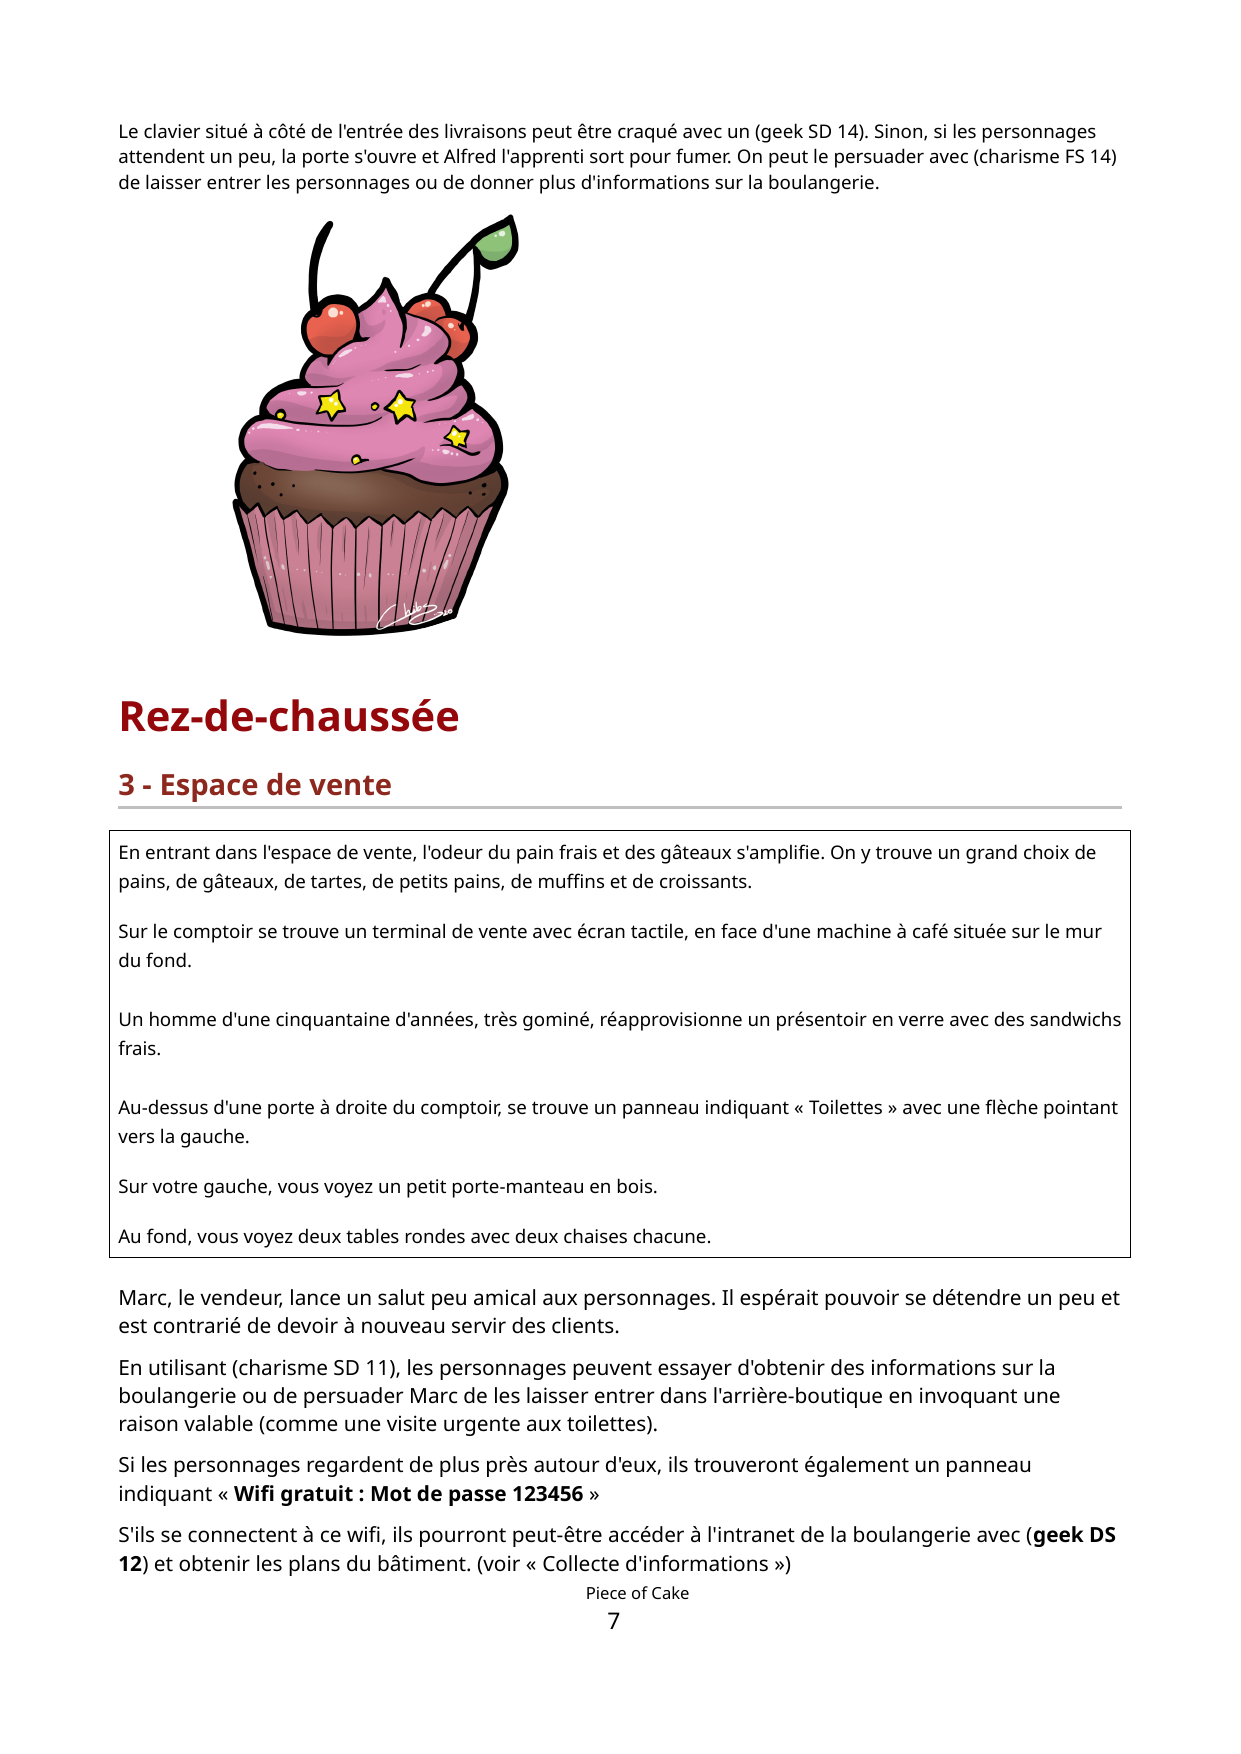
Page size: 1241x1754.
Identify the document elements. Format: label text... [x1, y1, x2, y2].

subtitle 3 - Espace de vente [118, 764, 1122, 806]
text Si les personnages regardent de plus près autour d'eux, ils trouveront également un panneau indiquant « Wifi gratuit : Mot de passe 123456 » [118, 1451, 1122, 1507]
picture [232, 214, 519, 636]
text Sur le comptoir se trouve un terminal de vente avec écran tactile, en face d'une machine à café située sur le mur du fond. Un homme d'une cinquantaine d'années, très gominé, réapprovisionne un présentoir en verre avec des sandwichs frais. Au-dessus d'une porte à droite du comptoir, se trouve un panneau indiquant « Toilettes » avec une flèche pointant vers la gauche. [110, 909, 1130, 1149]
text Au fond, vous voyez deux tables rondes avec deux chaises chacune. [110, 1214, 1130, 1257]
text S'ils se connectent à ce wifi, ils pourront peut-être accéder à l'intranet de la boulangerie avec (geek DS 12) et obtenir les plans du bâtiment. (voir « Collecte d'informations ») [118, 1520, 1122, 1577]
text Marc, le vendeur, lance un salut peu amical aux personnages. Il espérait pouvoir se détendre un peu et est contrarié de devoir à nouveau servir des clients. [118, 1283, 1122, 1340]
text Le clavier situé à côté de l'entrée des livraisons peut être craqué avec un (geek SD 14). Sinon, si les personnages attendent un peu, la porte s'ouvre et Alfred l'apprenti sort pour fumer. On peut le persuader avec (charisme FS 14) de laisser entrer les personnages ou de donner plus d'informations sur la boulangerie. [118, 118, 1122, 195]
text Sur votre gauche, vous voyez un petit porte-manteau en bois. [110, 1164, 1130, 1199]
text En utilisant (charisme SD 11), les personnages peuvent essayer d'obtenir des informations sur la boulangerie ou de persuader Marc de les laisser entrer dans l'arrière-boutique en invoquant une raison valable (comme une visite urgente aux toilettes). [118, 1353, 1122, 1438]
text En entrant dans l'espace de vente, l'odeur du pain frais et des gâteaux s'amplifie. On y trouve un grand choix de pains, de gâteaux, de tartes, de petits pains, de muffins et de croissants. [110, 831, 1130, 894]
subtitle Rez-de-chaussée [118, 686, 1122, 743]
